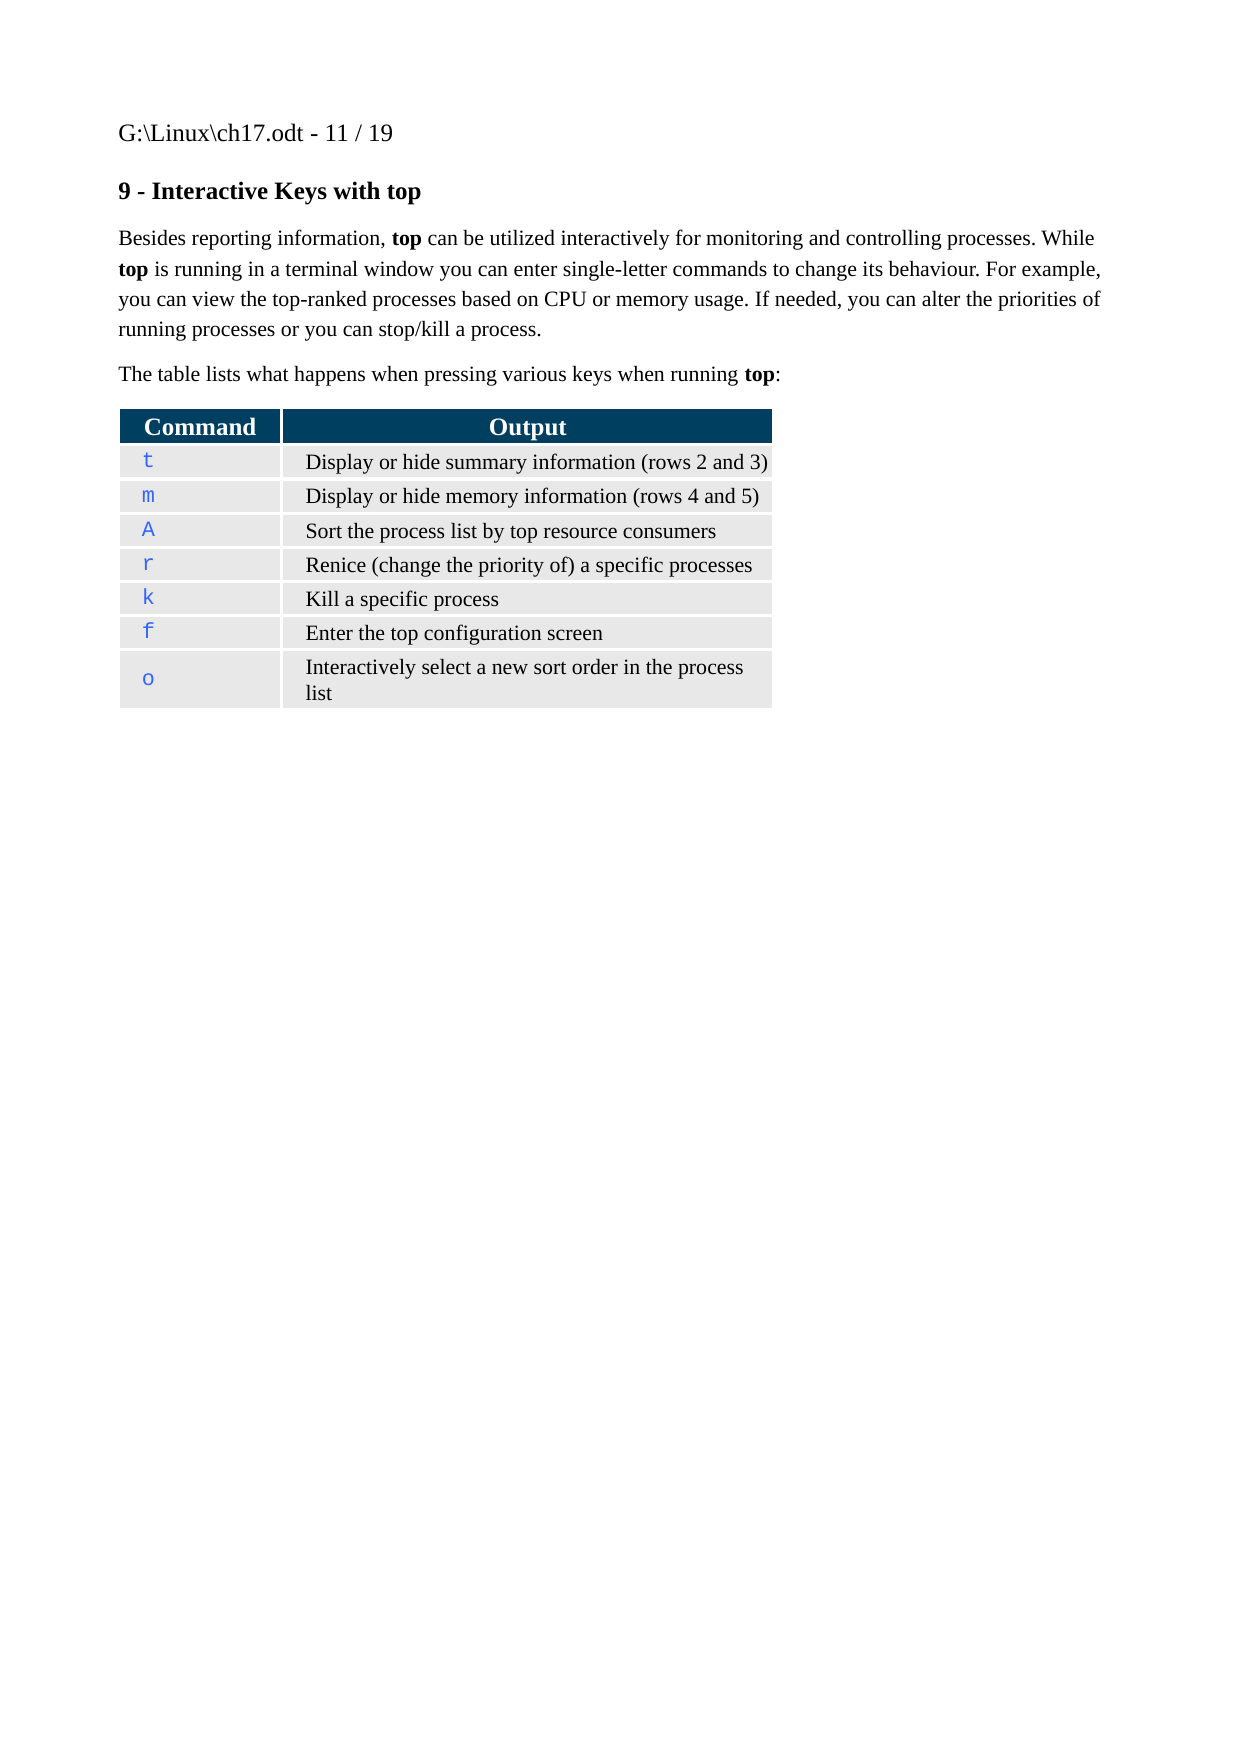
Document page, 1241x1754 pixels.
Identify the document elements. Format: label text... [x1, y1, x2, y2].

table_cell f [120, 617, 280, 648]
text Besides reporting information, top can be utilized interactively for monitoring and controlling processes. While top is running in a terminal window you can enter single-letter commands to change its behaviour. For example, you can view the top-ranked processes based on CPU or memory usage. If needed, you can alter the priorities of running processes or you can stop/kill a process. [118, 225, 1122, 341]
table_cell A [120, 515, 280, 546]
table_cell Display or hide memory information (rows 4 and 5) [283, 481, 772, 512]
table_cell r [120, 549, 280, 580]
text The table lists what happens when pressing various keys when running top: [118, 361, 1122, 386]
table_cell Kill a specific process [283, 583, 772, 614]
table_header Command [120, 409, 280, 443]
table_header Output [283, 409, 772, 443]
table_cell t [120, 446, 280, 477]
table_cell Display or hide summary information (rows 2 and 3) [283, 446, 772, 477]
table_cell Enter the top configuration screen [283, 617, 772, 648]
table_cell Sort the process list by top resource consumers [283, 515, 772, 546]
table_cell o [120, 651, 280, 708]
table_cell Interactively select a new sort order in the process list [283, 651, 772, 708]
table_cell k [120, 583, 280, 614]
text 9 - Interactive Keys with top [118, 176, 1122, 205]
table_cell Renice (change the priority of) a specific processes [283, 549, 772, 580]
table_cell m [120, 481, 280, 512]
